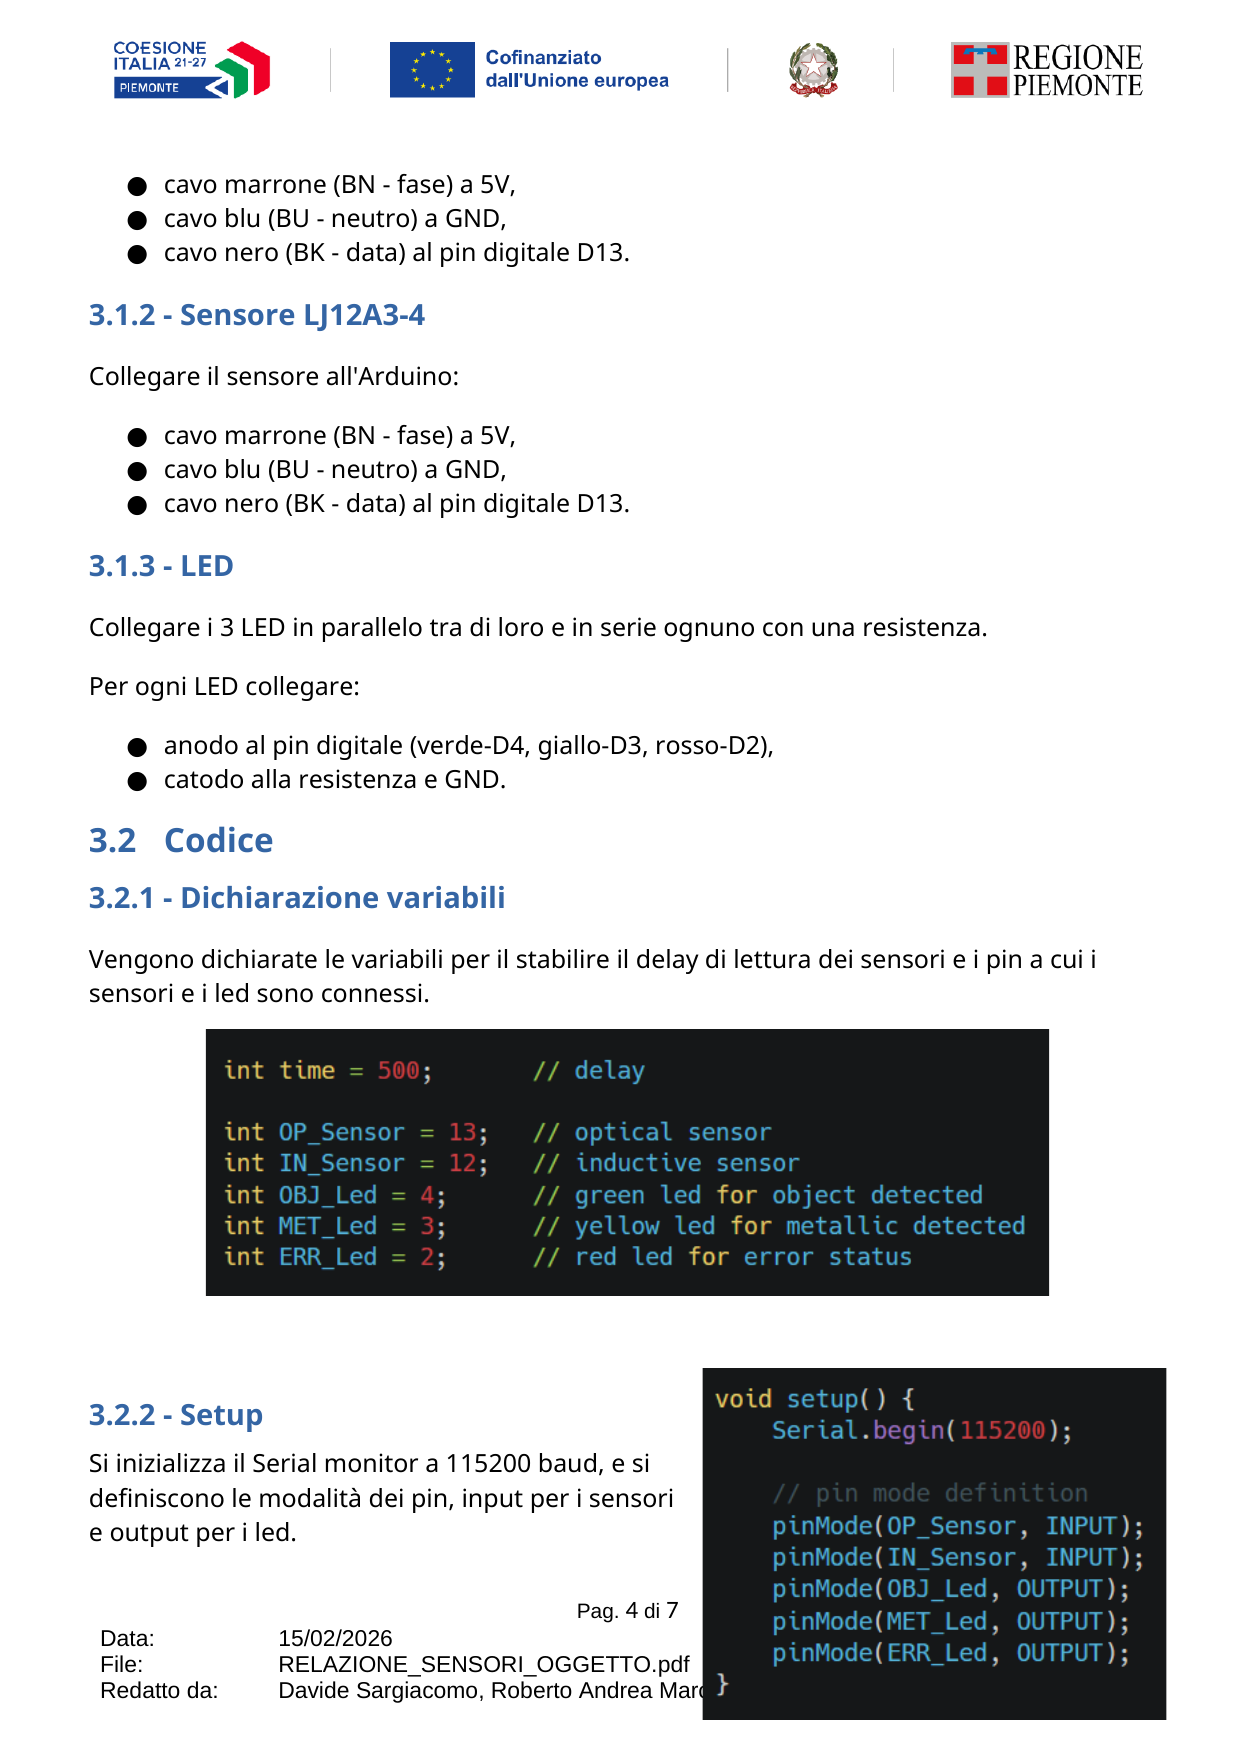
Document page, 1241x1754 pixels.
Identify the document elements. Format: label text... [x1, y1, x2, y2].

list cavo nero (BK - data) al pin digitale D13. [126, 486, 1167, 520]
text Si inizializza il Serial monitor a 115200 baud, e si definiscono le modalità dei pin, input per i sensori e output per i led. [89, 1446, 702, 1548]
subtitle 3.1.3 - LED [89, 545, 1167, 585]
text Collegare i 3 LED in parallelo tra di loro e in serie ognuno con una resistenza. [89, 610, 1167, 644]
list cavo nero (BK - data) al pin digitale D13. [126, 235, 1167, 269]
list cavo blu (BU - neutro) a GND, [126, 201, 1167, 235]
subtitle 3.1.2 - Sensore LJ12A3-4 [89, 294, 1167, 334]
text Collegare il sensore all'Arduino: [89, 359, 1167, 393]
picture [702, 1368, 1167, 1720]
subtitle 3.2.2 - Setup [89, 1394, 702, 1434]
subtitle Codice [89, 817, 1167, 862]
list catodo alla resistenza e GND. [126, 762, 1167, 796]
picture [108, 29, 1147, 119]
text Per ogni LED collegare: [89, 669, 1167, 703]
list cavo blu (BU - neutro) a GND, [126, 452, 1167, 486]
list anodo al pin digitale (verde-D4, giallo-D3, rosso-D2), [126, 728, 1167, 762]
subtitle 3.2.1 - Dichiarazione variabili [89, 877, 1167, 917]
picture [205, 1029, 1050, 1296]
list cavo marrone (BN - fase) a 5V, [126, 418, 1167, 452]
list cavo marrone (BN - fase) a 5V, [126, 167, 1167, 201]
text Vengono dichiarate le variabili per il stabilire il delay di lettura dei sensori e i pin a cui i sensori e i led sono connessi. [89, 942, 1167, 1010]
